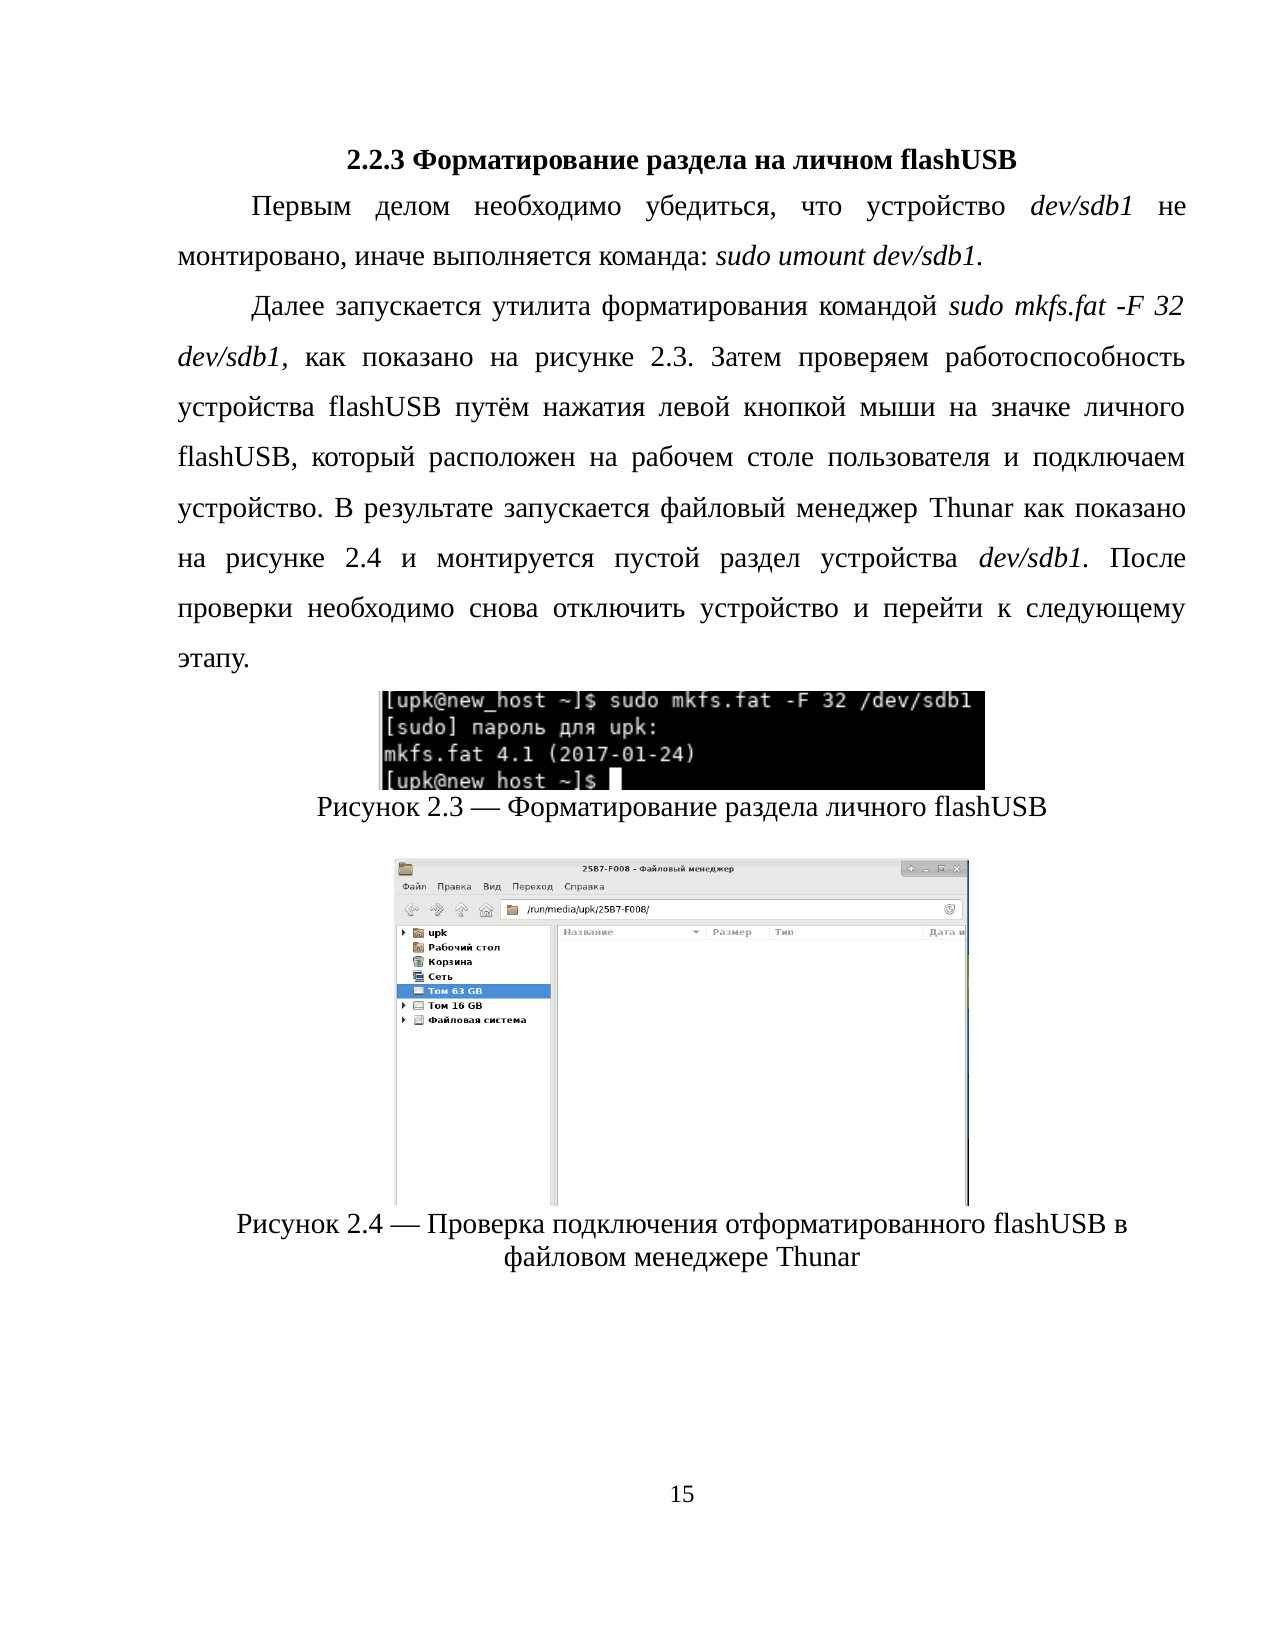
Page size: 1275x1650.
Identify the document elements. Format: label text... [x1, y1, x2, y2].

text Рисунок 2.4 — Проверка подключения отформатированного flashUSB в файловом менеджере Thunar [177, 882, 1186, 1273]
picture [394, 858, 969, 1206]
text Рисунок 2.3 — Форматирование раздела личного flashUSB [177, 727, 1186, 823]
text Первым делом необходимо убедиться, что устройство dev/sdb1 не монтировано, иначе выполняется команда: sudo umount dev/sdb1. [177, 188, 1186, 272]
picture [378, 691, 985, 790]
subtitle 2.2.3 Форматирование раздела на личном flashUSB [177, 142, 1186, 175]
text Далее запускается утилита форматирования командой sudo mkfs.fat -F 32 dev/sdb1, как показано на рисунке 2.3. Затем проверяем работоспособность устройства flashUSB путём нажатия левой кнопкой мыши на значке личного flashUSB, который расположен на рабочем столе пользователя и подключаем устройство. В результате запускается файловый менеджер Thunar как показано на рисунке 2.4 и монтируется пустой раздел устройства dev/sdb1. После проверки необходимо снова отключить устройство и перейти к следующему этапу. [177, 288, 1186, 674]
